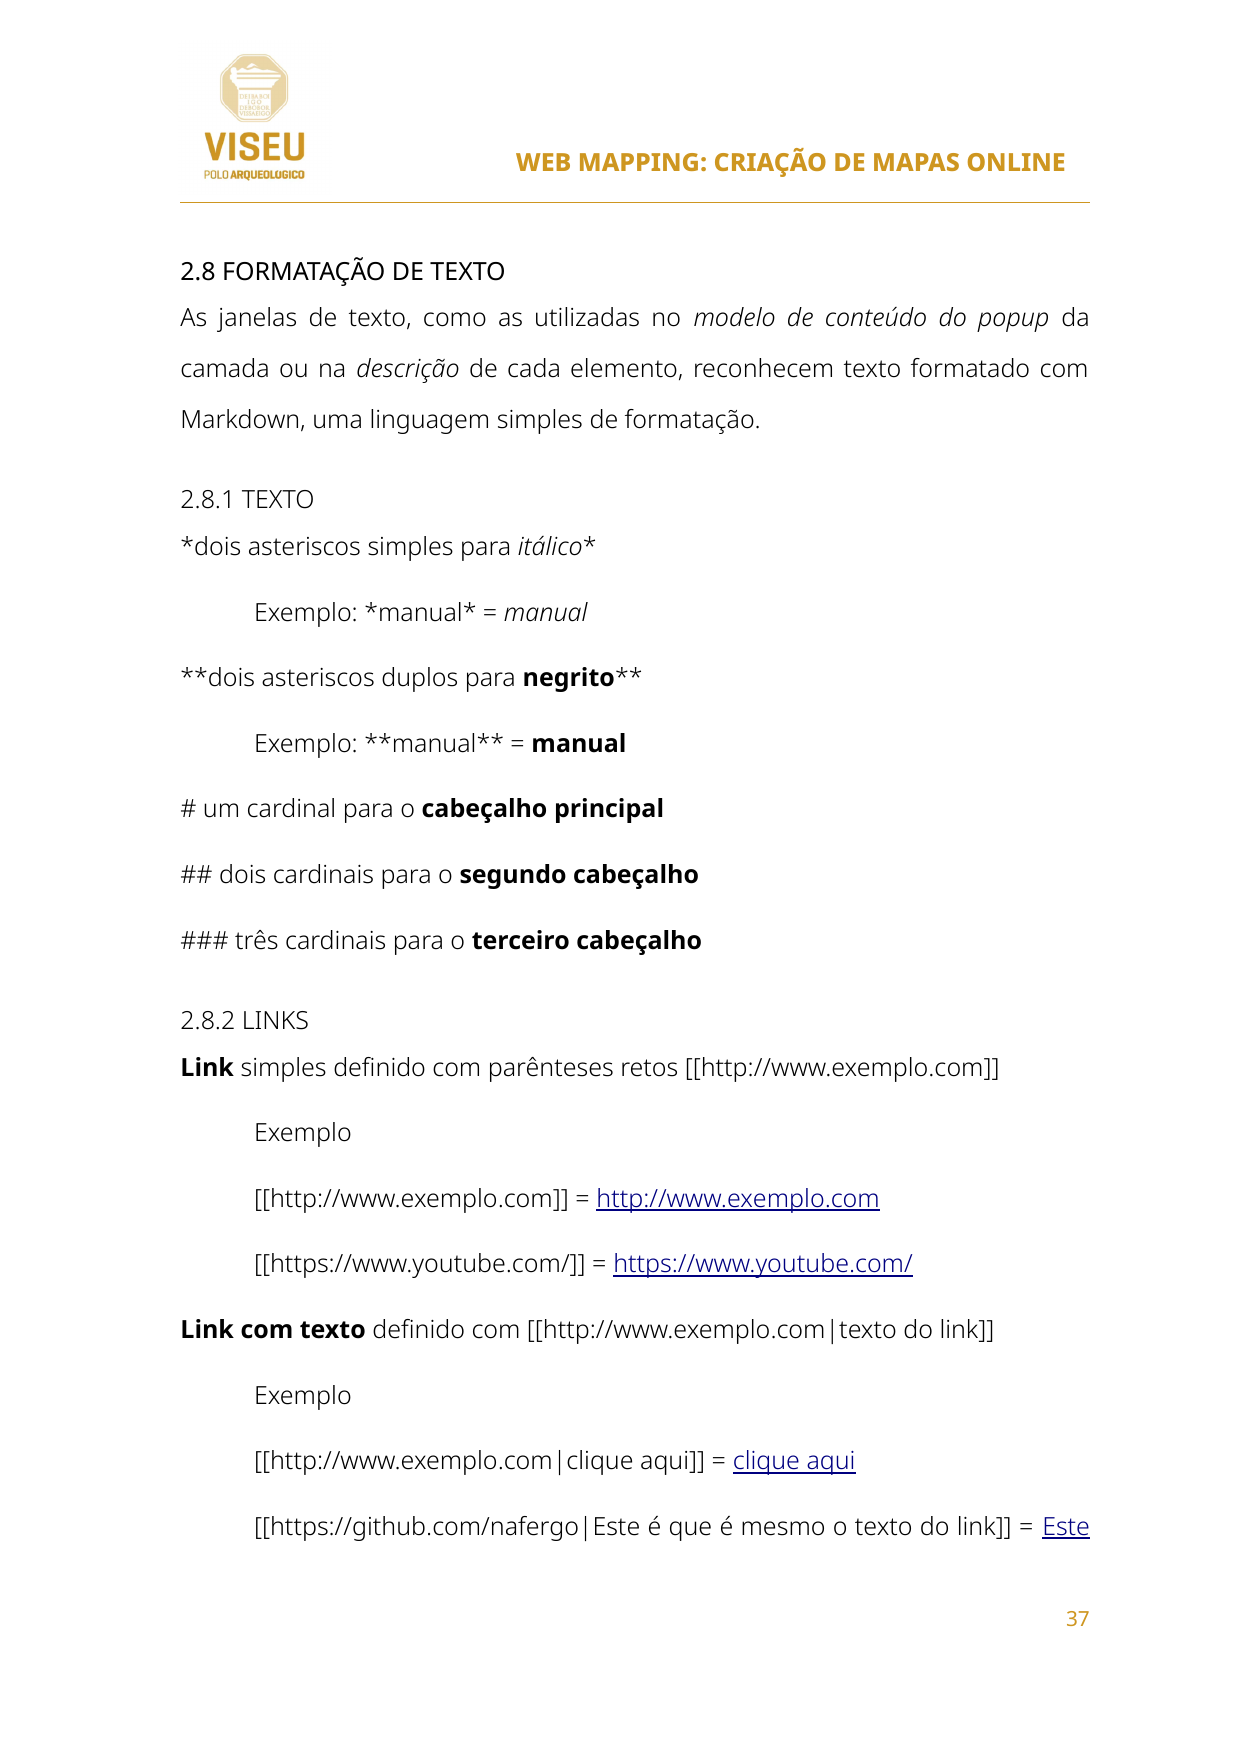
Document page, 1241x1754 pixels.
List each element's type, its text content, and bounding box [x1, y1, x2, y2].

text Link com texto definido com [[http://www.exemplo.com|texto do link]] [180, 1312, 1090, 1346]
text [[http://www.exemplo.com]] = http://www.exemplo.com [180, 1180, 1090, 1214]
text # um cardinal para o cabeçalho principal [180, 791, 1090, 825]
subtitle 2.8.2 Links [180, 1003, 1090, 1037]
text **dois asteriscos duplos para negrito** [180, 660, 1090, 694]
text [[https://www.youtube.com/]] = https://www.youtube.com/ [180, 1246, 1090, 1280]
text Exemplo [180, 1115, 1090, 1149]
text As janelas de texto, como as utilizadas no modelo de conteúdo do popup da camada ou na descrição de cada elemento, reconhecem texto formatado com Markdown, uma linguagem simples de formatação. [180, 300, 1090, 436]
text Exemplo: *manual* = manual [180, 594, 1090, 628]
text Exemplo: **manual** = manual [180, 726, 1090, 759]
text *dois asteriscos simples para itálico* [180, 529, 1090, 563]
text ## dois cardinais para o segundo cabeçalho [180, 857, 1090, 891]
text [[http://www.exemplo.com|clique aqui]] = clique aqui [180, 1443, 1090, 1477]
text [[https://github.com/nafergo|Este é que é mesmo o texto do link]] = Este [180, 1508, 1090, 1543]
subtitle 2.8.1 Texto [180, 482, 1090, 516]
subtitle 2.8 Formatação de texto [180, 253, 1090, 287]
text ### três cardinais para o terceiro cabeçalho [180, 922, 1090, 956]
text Link simples definido com parênteses retos [[http://www.exemplo.com]] [180, 1049, 1090, 1083]
text Exemplo [180, 1377, 1090, 1411]
